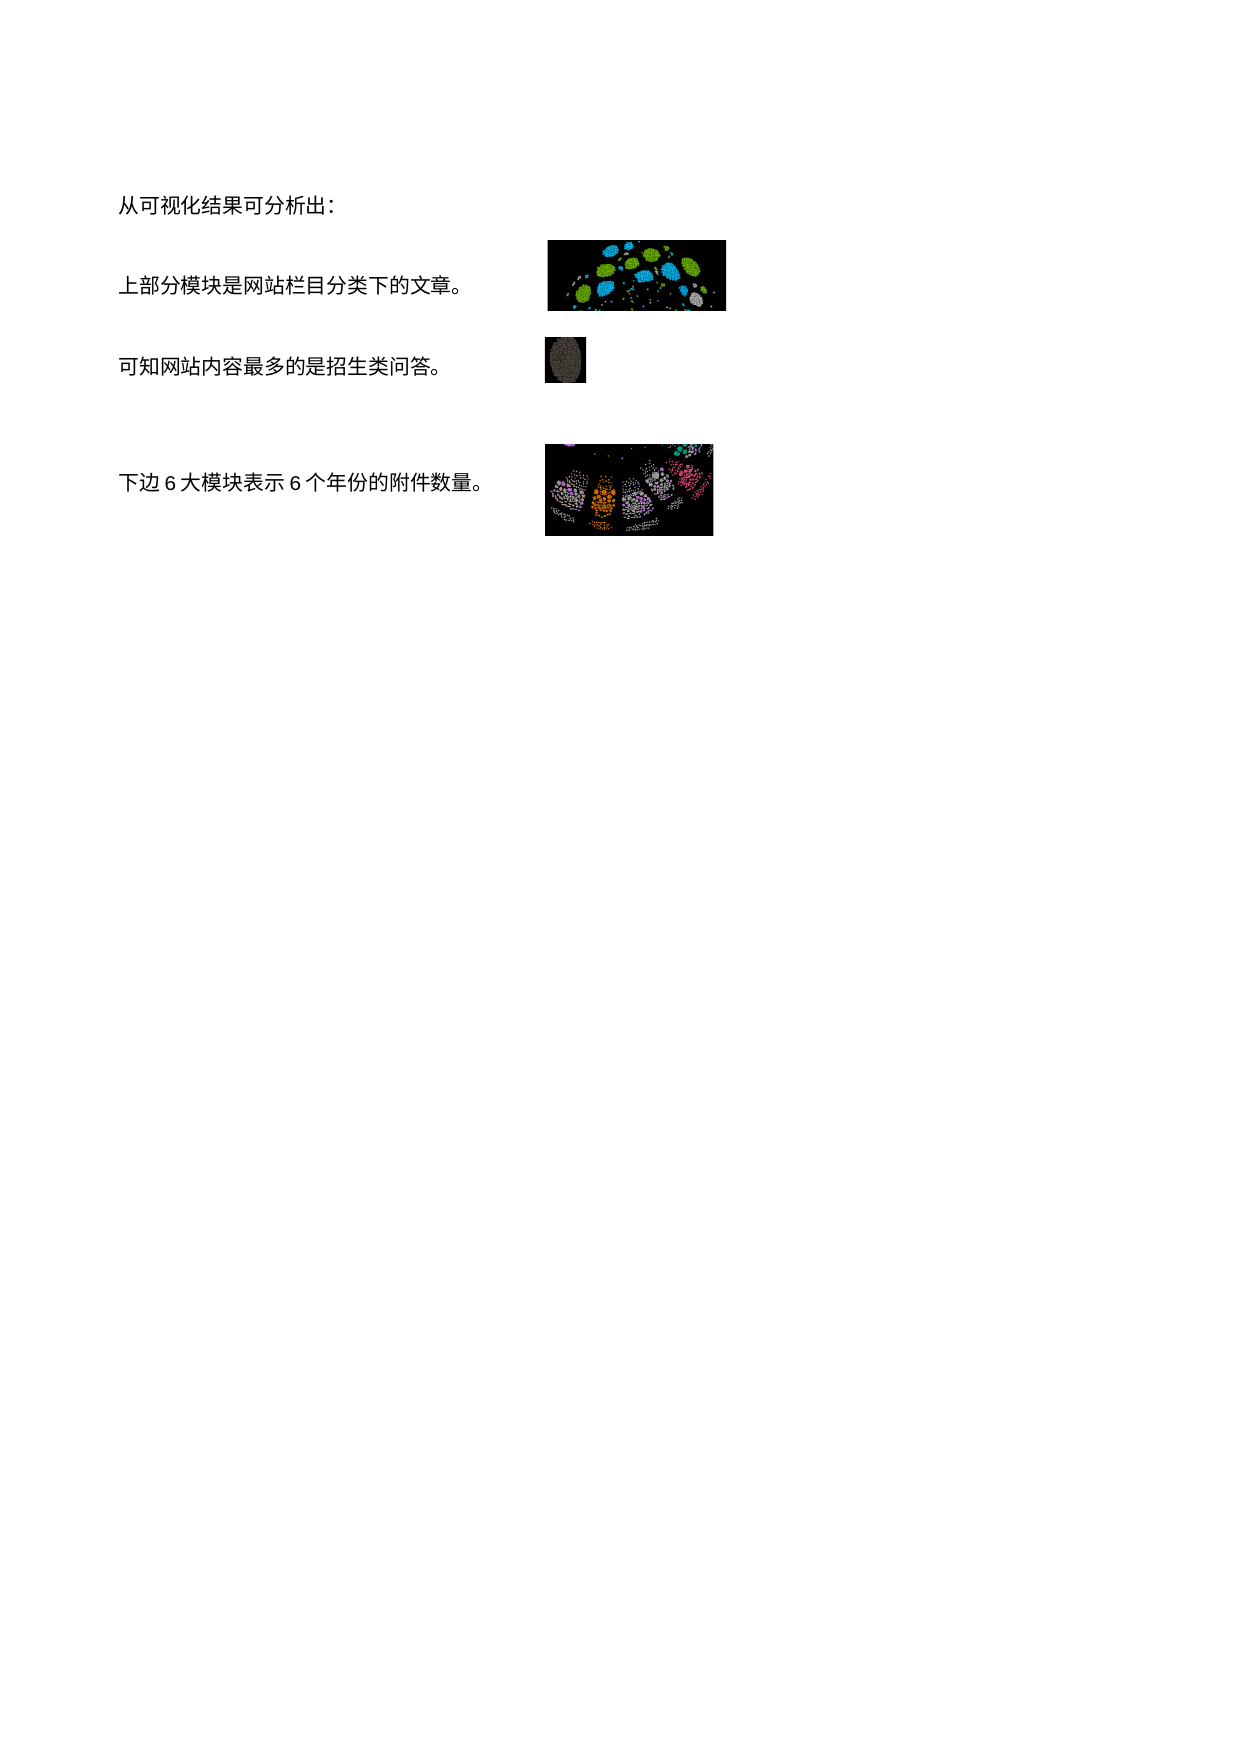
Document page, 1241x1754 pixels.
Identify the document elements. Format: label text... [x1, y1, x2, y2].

text 下边6大模块表示6个年份的附件数量。 [118, 467, 545, 497]
text [714, 467, 1122, 497]
text [587, 350, 1122, 381]
picture [544, 337, 587, 383]
text 可知网站内容最多的是招生类问答。 [118, 350, 544, 381]
picture [545, 444, 714, 536]
text 从可视化结果可分析出： [118, 189, 1122, 219]
text 上部分模块是网站栏目分类下的文章。 [118, 270, 547, 300]
text [727, 270, 1122, 300]
picture [547, 240, 727, 311]
